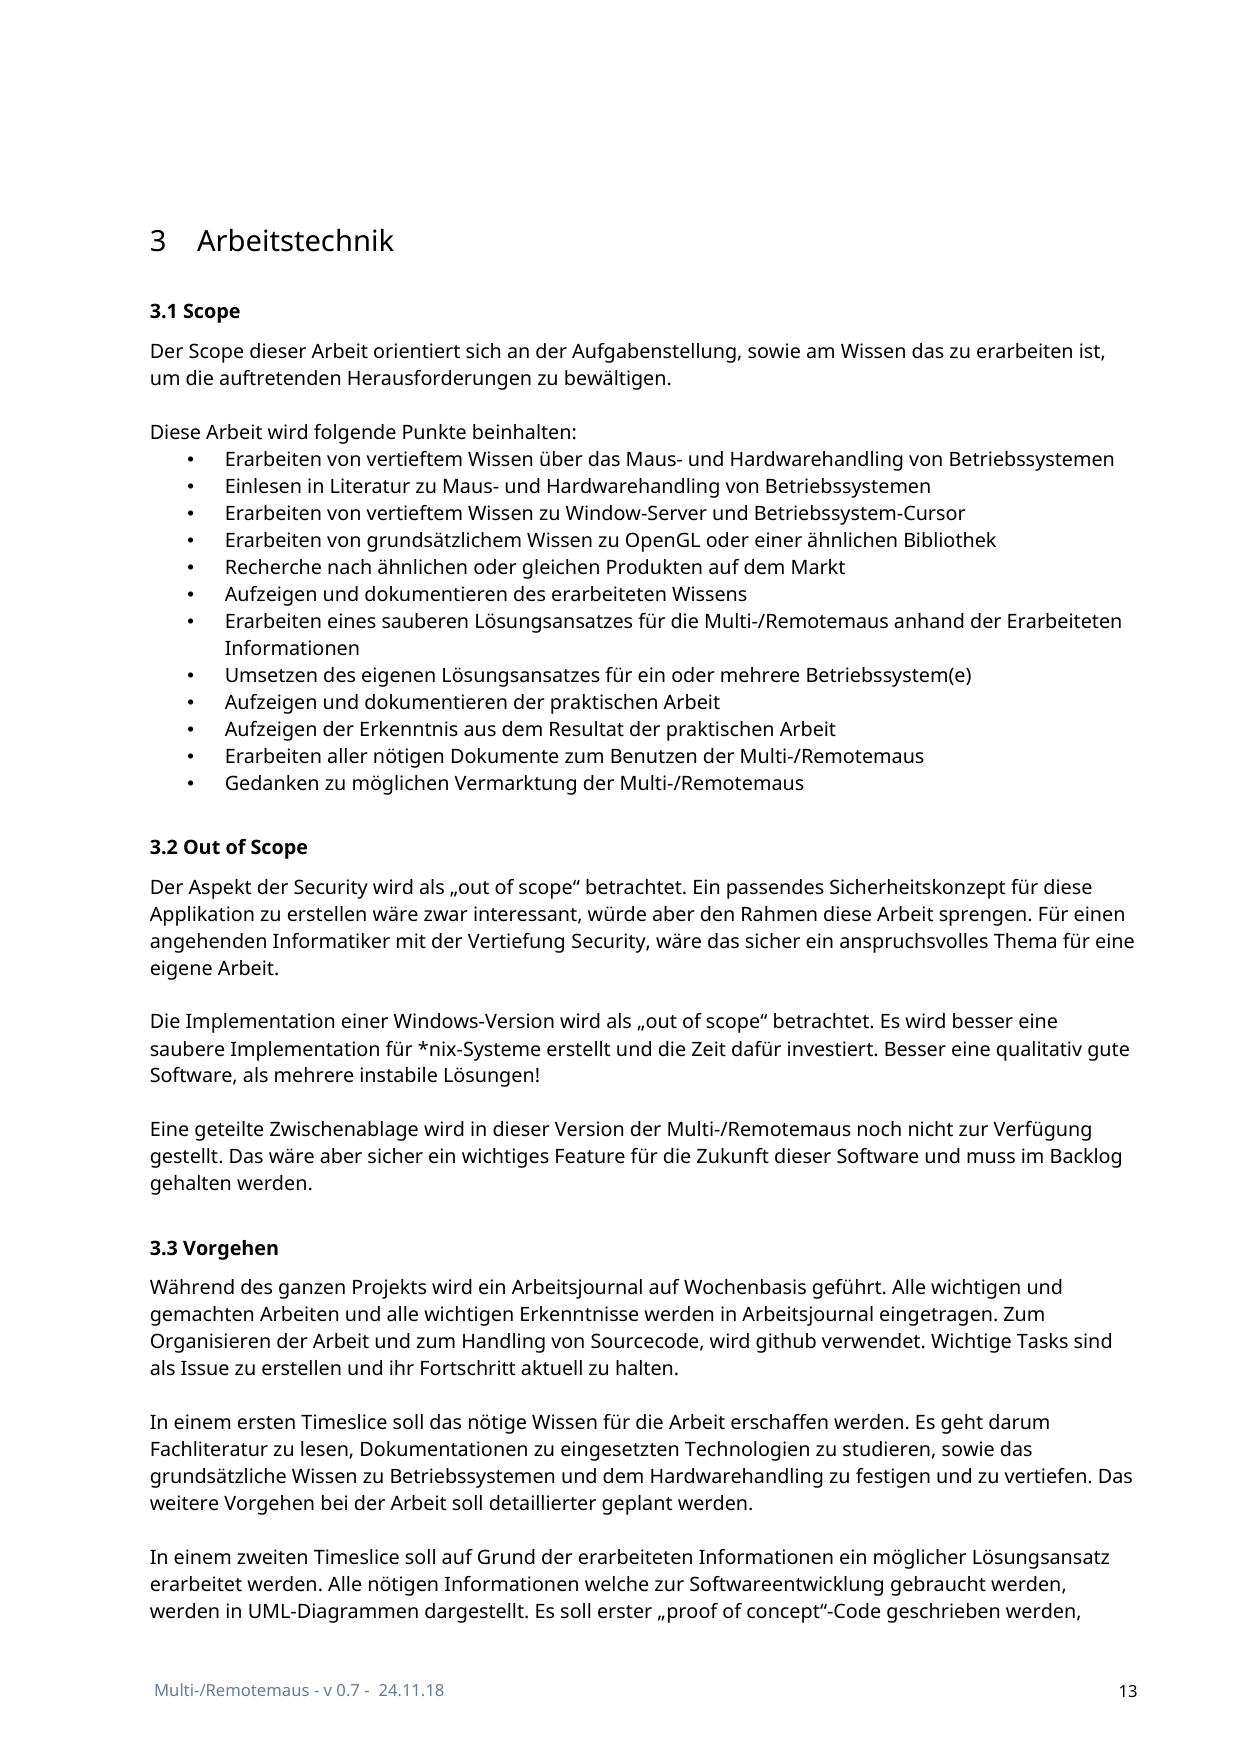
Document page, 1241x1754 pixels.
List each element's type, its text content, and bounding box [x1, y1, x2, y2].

subtitle Out of Scope [149, 833, 1136, 860]
list Aufzeigen und dokumentieren der praktischen Arbeit [187, 688, 1136, 715]
text Der Scope dieser Arbeit orientiert sich an der Aufgabenstellung, sowie am Wissen das zu erarbeiten ist, um die auftretenden Herausforderungen zu bewältigen. [149, 337, 1136, 391]
list Erarbeiten von grundsätzlichem Wissen zu OpenGL oder einer ähnlichen Bibliothek [187, 526, 1136, 553]
list Umsetzen des eigenen Lösungsansatzes für ein oder mehrere Betriebssystem(e) [187, 661, 1136, 688]
subtitle Scope [149, 298, 1136, 325]
list Recherche nach ähnlichen oder gleichen Produkten auf dem Markt [187, 553, 1136, 580]
list Erarbeiten von vertieftem Wissen über das Maus- und Hardwarehandling von Betriebssystemen [187, 445, 1136, 472]
list Erarbeiten eines sauberen Lösungsansatzes für die Multi-/Remotemaus anhand der Erarbeiteten Informationen [187, 607, 1136, 661]
list Einlesen in Literatur zu Maus- und Hardwarehandling von Betriebssystemen [187, 472, 1136, 499]
text In einem ersten Timeslice soll das nötige Wissen für die Arbeit erschaffen werden. Es geht darum Fachliteratur zu lesen, Dokumentationen zu eingesetzten Technologien zu studieren, sowie das grundsätzliche Wissen zu Betriebssystemen und dem Hardwarehandling zu festigen und zu vertiefen. Das weitere Vorgehen bei der Arbeit soll detaillierter geplant werden. [149, 1408, 1136, 1516]
text Während des ganzen Projekts wird ein Arbeitsjournal auf Wochenbasis geführt. Alle wichtigen und gemachten Arbeiten und alle wichtigen Erkenntnisse werden in Arbeitsjournal eingetragen. Zum Organisieren der Arbeit und zum Handling von Sourcecode, wird github verwendet. Wichtige Tasks sind als Issue zu erstellen und ihr Fortschritt aktuell zu halten. [149, 1274, 1136, 1382]
subtitle Vorgehen [149, 1234, 1136, 1261]
subtitle Arbeitstechnik [149, 221, 1136, 260]
text Der Aspekt der Security wird als „out of scope“ betrachtet. Ein passendes Sicherheitskonzept für diese Applikation zu erstellen wäre zwar interessant, würde aber den Rahmen diese Arbeit sprengen. Für einen angehenden Informatiker mit der Vertiefung Security, wäre das sicher ein anspruchsvolles Thema für eine eigene Arbeit. [149, 873, 1136, 981]
text Eine geteilte Zwischenablage wird in dieser Version der Multi-/Remotemaus noch nicht zur Verfügung gestellt. Das wäre aber sicher ein wichtiges Feature für die Zukunft dieser Software und muss im Backlog gehalten werden. [149, 1116, 1136, 1197]
list Erarbeiten von vertieftem Wissen zu Window-Server und Betriebssystem-Cursor [187, 499, 1136, 526]
text Diese Arbeit wird folgende Punkte beinhalten: [149, 418, 1136, 445]
list Aufzeigen und dokumentieren des erarbeiteten Wissens [187, 580, 1136, 607]
text In einem zweiten Timeslice soll auf Grund der erarbeiteten Informationen ein möglicher Lösungsansatz erarbeitet werden. Alle nötigen Informationen welche zur Softwareentwicklung gebraucht werden, werden in UML-Diagrammen dargestellt. Es soll erster „proof of concept“-Code geschrieben werden, [149, 1543, 1136, 1624]
list Gedanken zu möglichen Vermarktung der Multi-/Remotemaus [187, 769, 1136, 796]
list Erarbeiten aller nötigen Dokumente zum Benutzen der Multi-/Remotemaus [187, 742, 1136, 769]
list Aufzeigen der Erkenntnis aus dem Resultat der praktischen Arbeit [187, 715, 1136, 742]
text Die Implementation einer Windows-Version wird als „out of scope“ betrachtet. Es wird besser eine saubere Implementation für *nix-Systeme erstellt und die Zeit dafür investiert. Besser eine qualitativ gute Software, als mehrere instabile Lösungen! [149, 1008, 1136, 1089]
